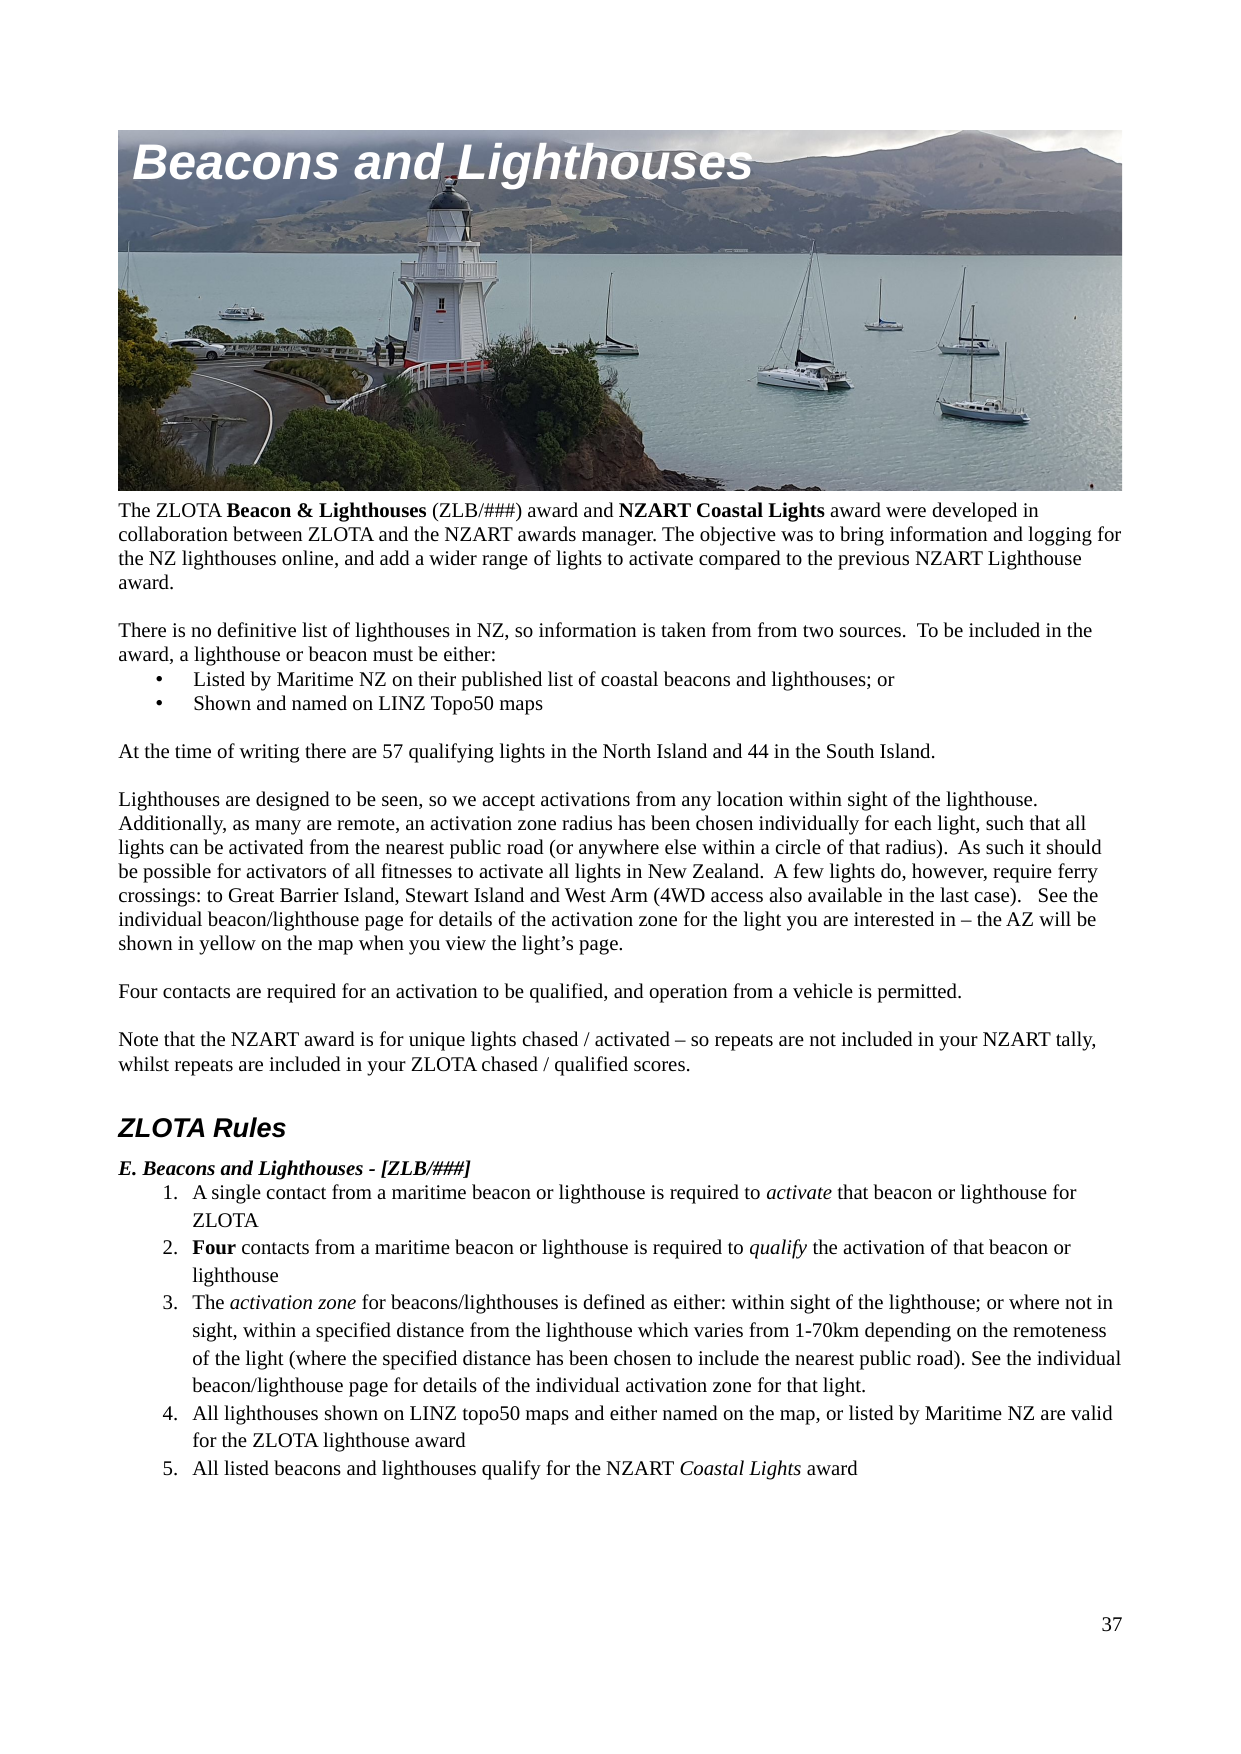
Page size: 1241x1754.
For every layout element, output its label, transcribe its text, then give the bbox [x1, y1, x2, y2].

text Lighthouses are designed to be seen, so we accept activations from any location within sight of the lighthouse. Additionally, as many are remote, an activation zone radius has been chosen individually for each light, such that all lights can be activated from the nearest public road (or anywhere else within a circle of that radius). As such it should be possible for activators of all fitnesses to activate all lights in New Zealand. A few lights do, however, require ferry crossings: to Great Barrier Island, Stewart Island and West Arm (4WD access also available in the last case). See the individual beacon/lighthouse page for details of the activation zone for the light you are interested in – the AZ will be shown in yellow on the map when you view the light’s page. [118, 787, 1122, 955]
list Shown and named on LINZ Topo50 maps [156, 691, 1122, 714]
picture [118, 130, 1123, 491]
subtitle ZLOTA Rules [118, 1112, 1122, 1143]
list A single contact from a maritime beacon or lighthouse is required to activate that beacon or lighthouse for ZLOTA [162, 1180, 1122, 1232]
text There is no definitive list of lighthouses in NZ, so information is taken from from two sources. To be included in the award, a lighthouse or beacon must be either: [118, 618, 1122, 666]
list All lighthouses shown on LINZ topo50 maps and either named on the map, or listed by Maritime NZ are valid for the ZLOTA lighthouse award [162, 1401, 1122, 1452]
list Four contacts from a maritime beacon or lighthouse is required to qualify the activation of that beacon or lighthouse [162, 1235, 1122, 1287]
list The activation zone for beacons/lighthouses is defined as either: within sight of the lighthouse; or where not in sight, within a specified distance from the lighthouse which varies from 1-70km depending on the remoteness of the light (where the specified distance has been chosen to include the nearest public road). See the individual beacon/lighthouse page for details of the individual activation zone for that light. [162, 1290, 1122, 1397]
text Four contacts are required for an activation to be qualified, and operation from a vehicle is permitted. [118, 979, 1122, 1003]
text At the time of writing there are 57 qualifying lights in the North Island and 44 in the South Island. [118, 739, 1122, 763]
text E. Beacons and Lighthouses - [ZLB/###] [118, 1156, 1122, 1180]
list All listed beacons and lighthouses qualify for the NZART Coastal Lights award [162, 1456, 1122, 1480]
list Listed by Maritime NZ on their published list of coastal beacons and lighthouses; or [156, 666, 1122, 691]
text Note that the NZART award is for unique lights chased / activated – so repeats are not included in your NZART tally, whilst repeats are included in your ZLOTA chased / qualified scores. [118, 1027, 1122, 1076]
text The ZLOTA Beacon & Lighthouses (ZLB/###) award and NZART Coastal Lights award were developed in collaboration between ZLOTA and the NZART awards manager. The objective was to bring information and logging for the NZ lighthouses online, and add a wider range of lights to activate compared to the previous NZART Lighthouse award. [118, 498, 1122, 594]
